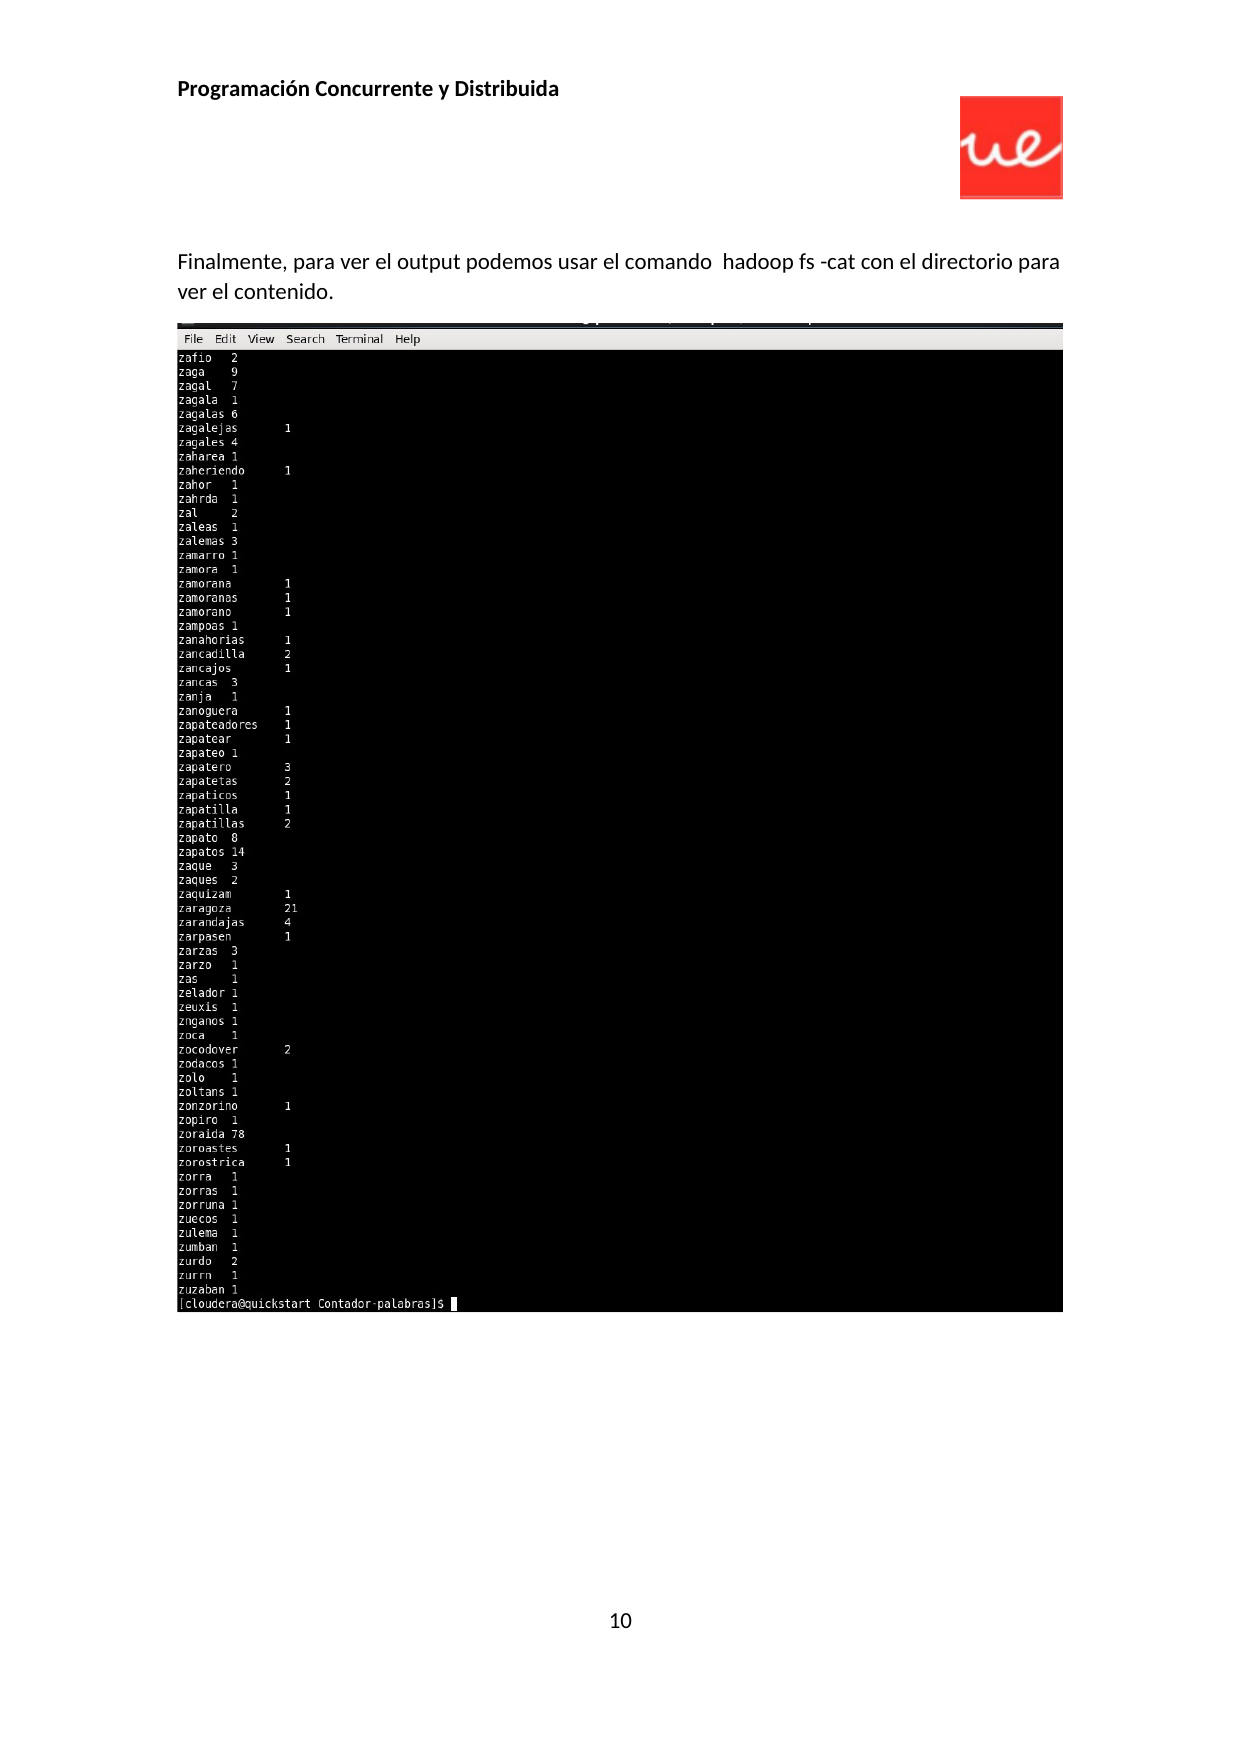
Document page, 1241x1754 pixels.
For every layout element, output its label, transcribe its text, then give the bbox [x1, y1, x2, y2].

text Finalmente, para ver el output podemos usar el comando hadoop fs -cat con el directorio para ver el contenido. [177, 247, 1063, 305]
